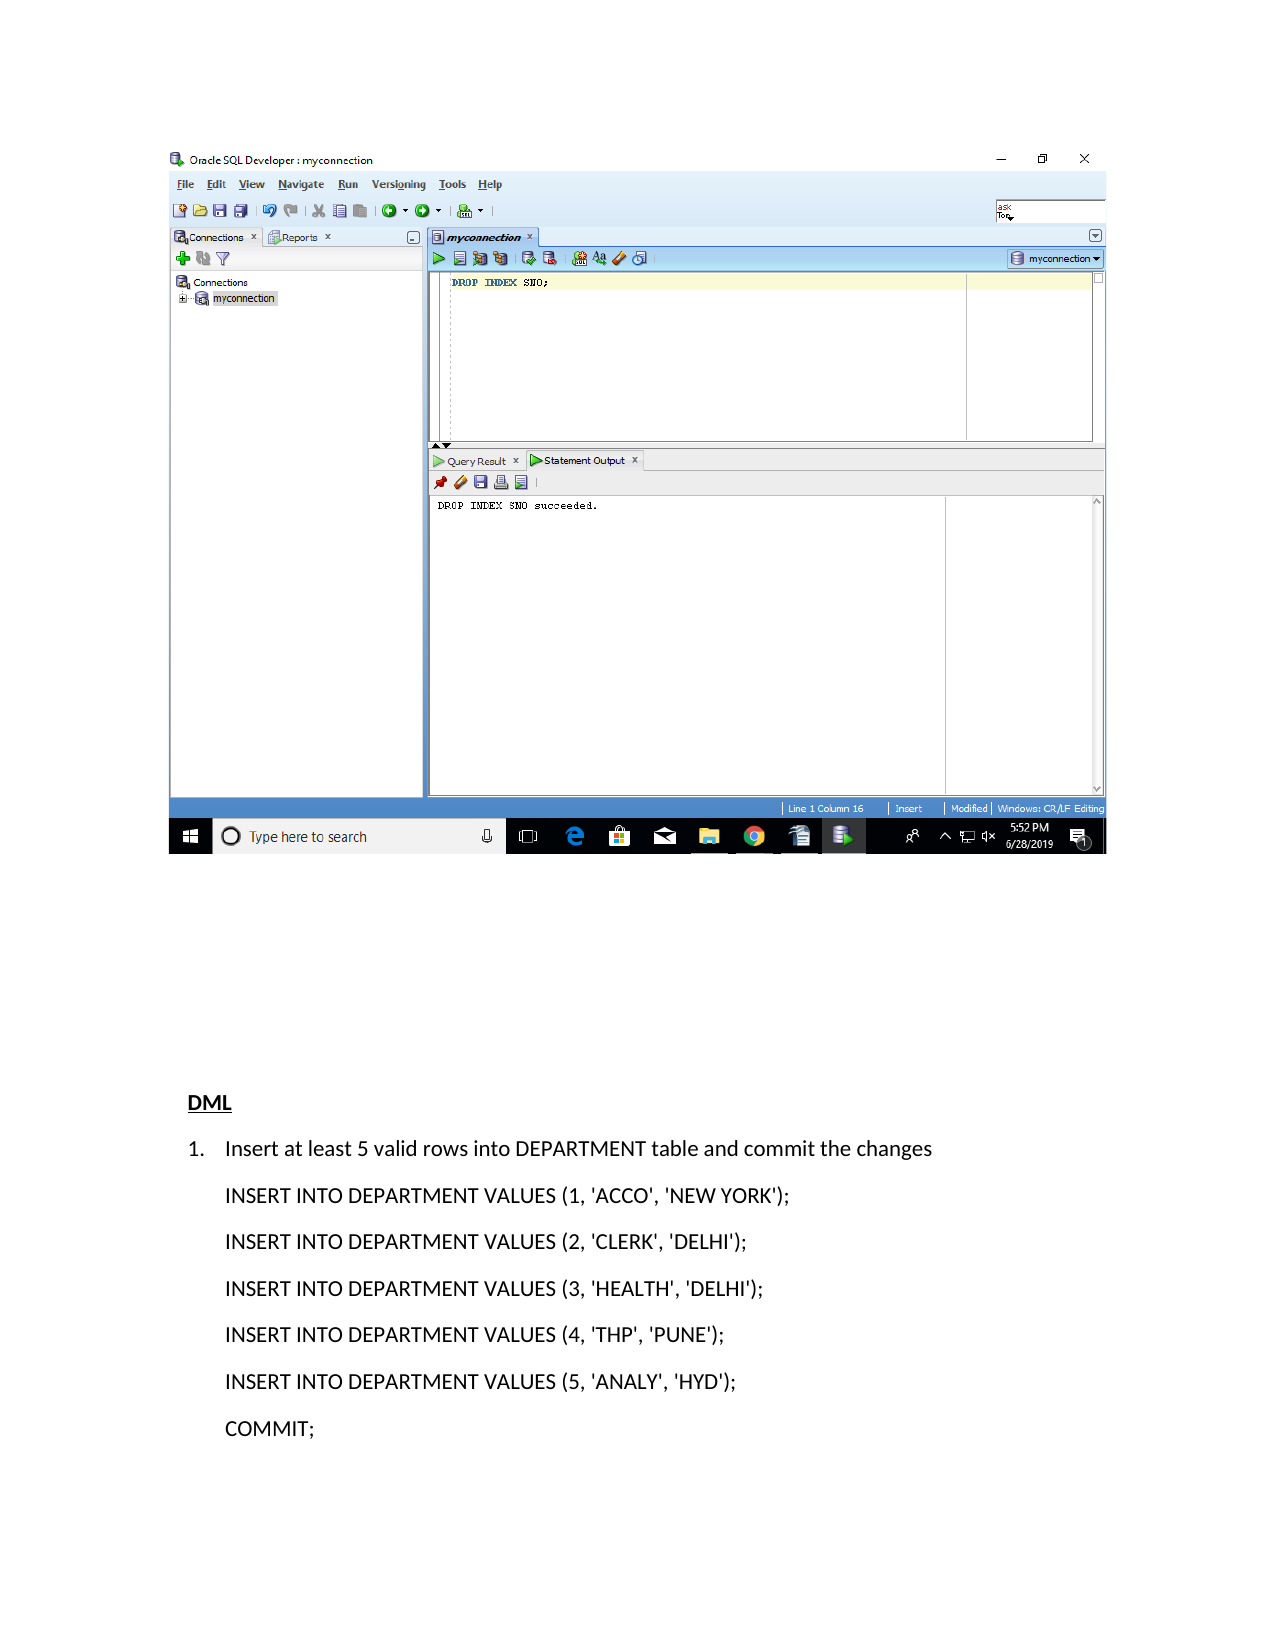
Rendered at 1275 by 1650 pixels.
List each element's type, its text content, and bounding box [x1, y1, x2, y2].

list INSERT INTO DEPARTMENT VALUES (1, 'ACCO', 'NEW YORK'); [187, 1181, 1125, 1209]
list INSERT INTO DEPARTMENT VALUES (3, 'HEALTH', 'DELHI'); [187, 1274, 1125, 1302]
list INSERT INTO DEPARTMENT VALUES (4, 'THP', 'PUNE'); [187, 1321, 1125, 1349]
list Insert at least 5 valid rows into DEPARTMENT table and commit the changes [187, 1134, 1125, 1162]
list INSERT INTO DEPARTMENT VALUES (5, 'ANALY', 'HYD'); [187, 1367, 1125, 1395]
list INSERT INTO DEPARTMENT VALUES (2, 'CLERK', 'DELHI'); [187, 1227, 1125, 1256]
picture [168, 150, 1107, 854]
text DML [187, 1088, 1125, 1116]
list COMMIT; [187, 1414, 1125, 1442]
